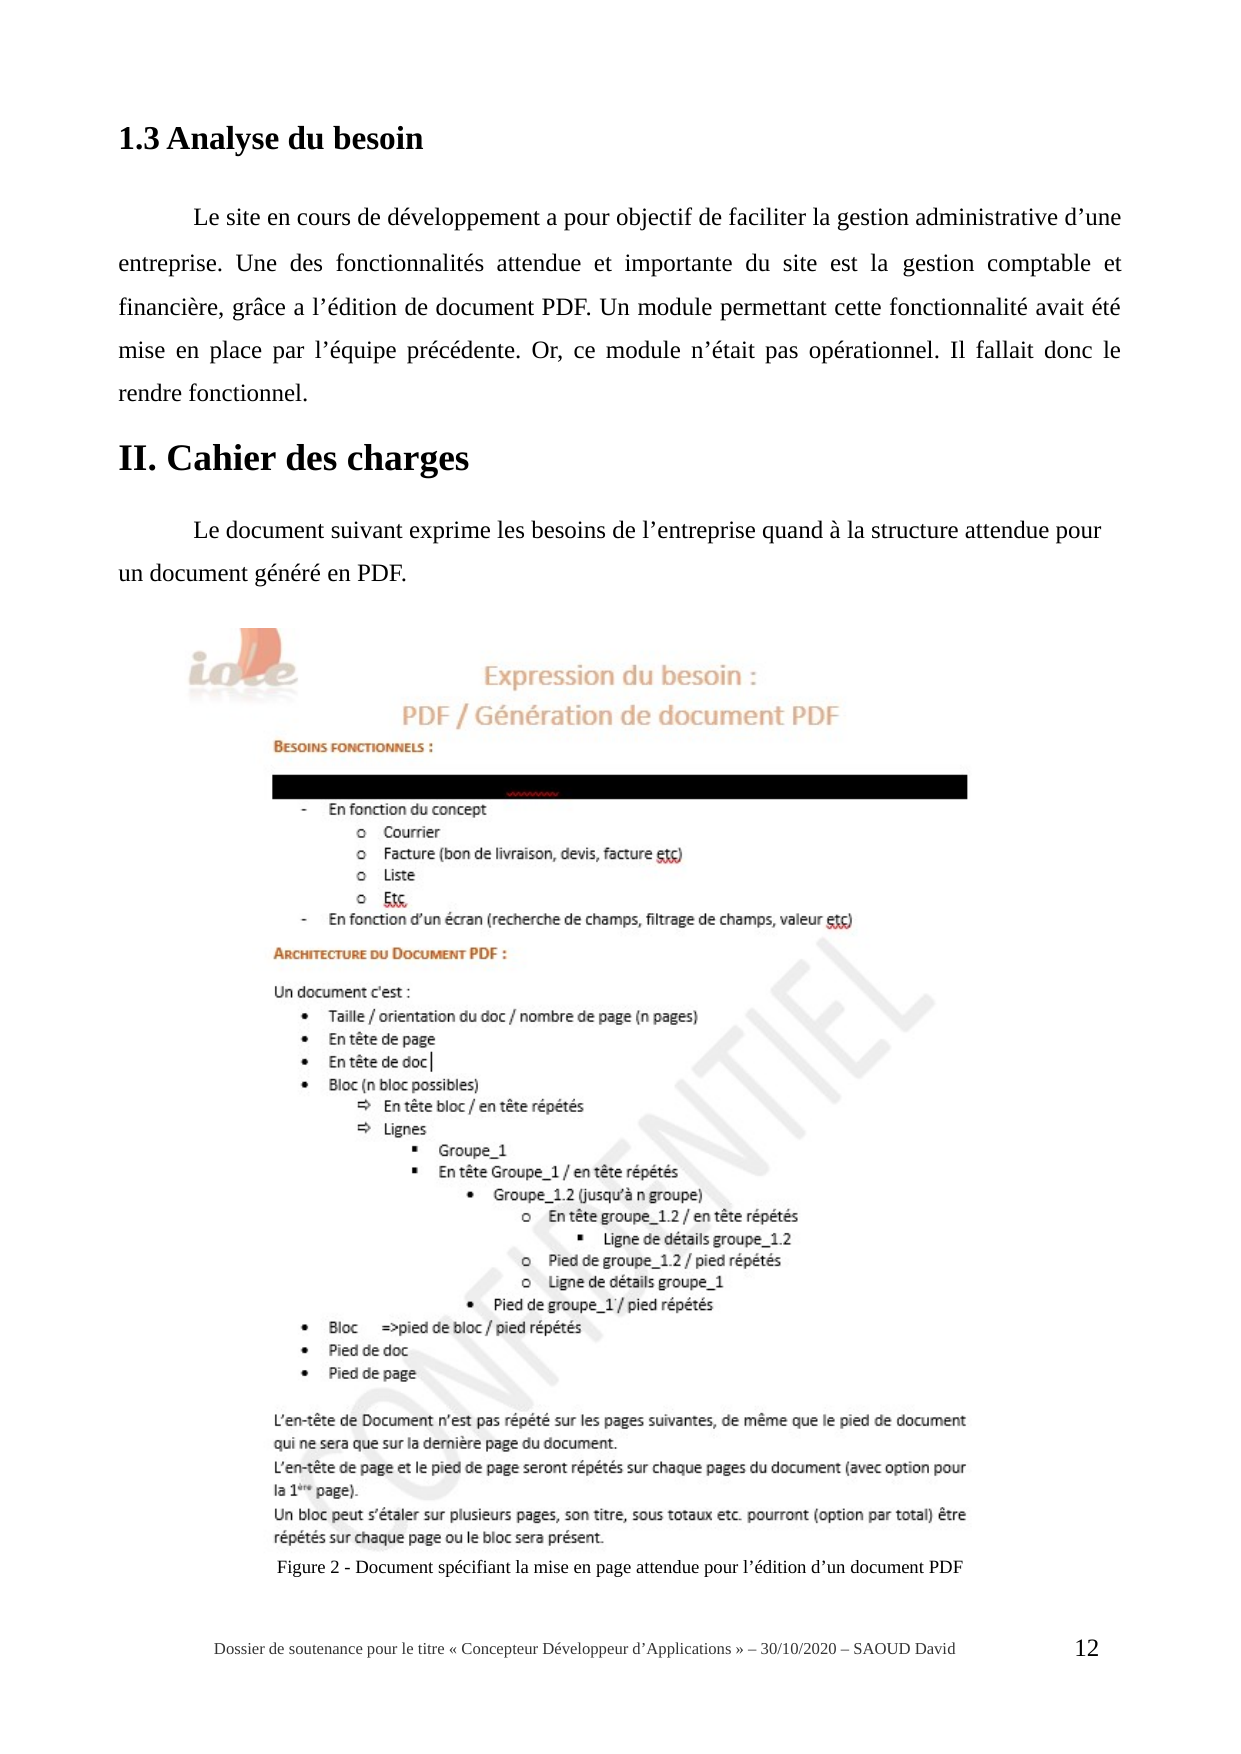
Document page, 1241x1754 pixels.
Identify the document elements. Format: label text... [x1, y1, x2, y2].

text II. Cahier des charges [118, 436, 1122, 479]
subtitle 1.3 Analyse du besoin [118, 118, 1122, 156]
text Le document suivant exprime les besoins de l’entreprise quand à la structure attendue pour un document généré en PDF. [118, 515, 1122, 587]
text Figure 2 - Document spécifiant la mise en page attendue pour l’édition d’un document PDF [184, 1556, 1056, 1577]
picture [184, 628, 1056, 1556]
text Le site en cours de développement a pour objectif de faciliter la gestion administrative d’une entreprise. Une des fonctionnalités attendue et importante du site est la gestion comptable et financière, grâce a l’édition de document PDF. Un module permettant cette fonctionnalité avait été mise en place par l’équipe précédente. Or, ce module n’était pas opérationnel. Il fallait donc le rendre fonctionnel. [118, 190, 1122, 407]
